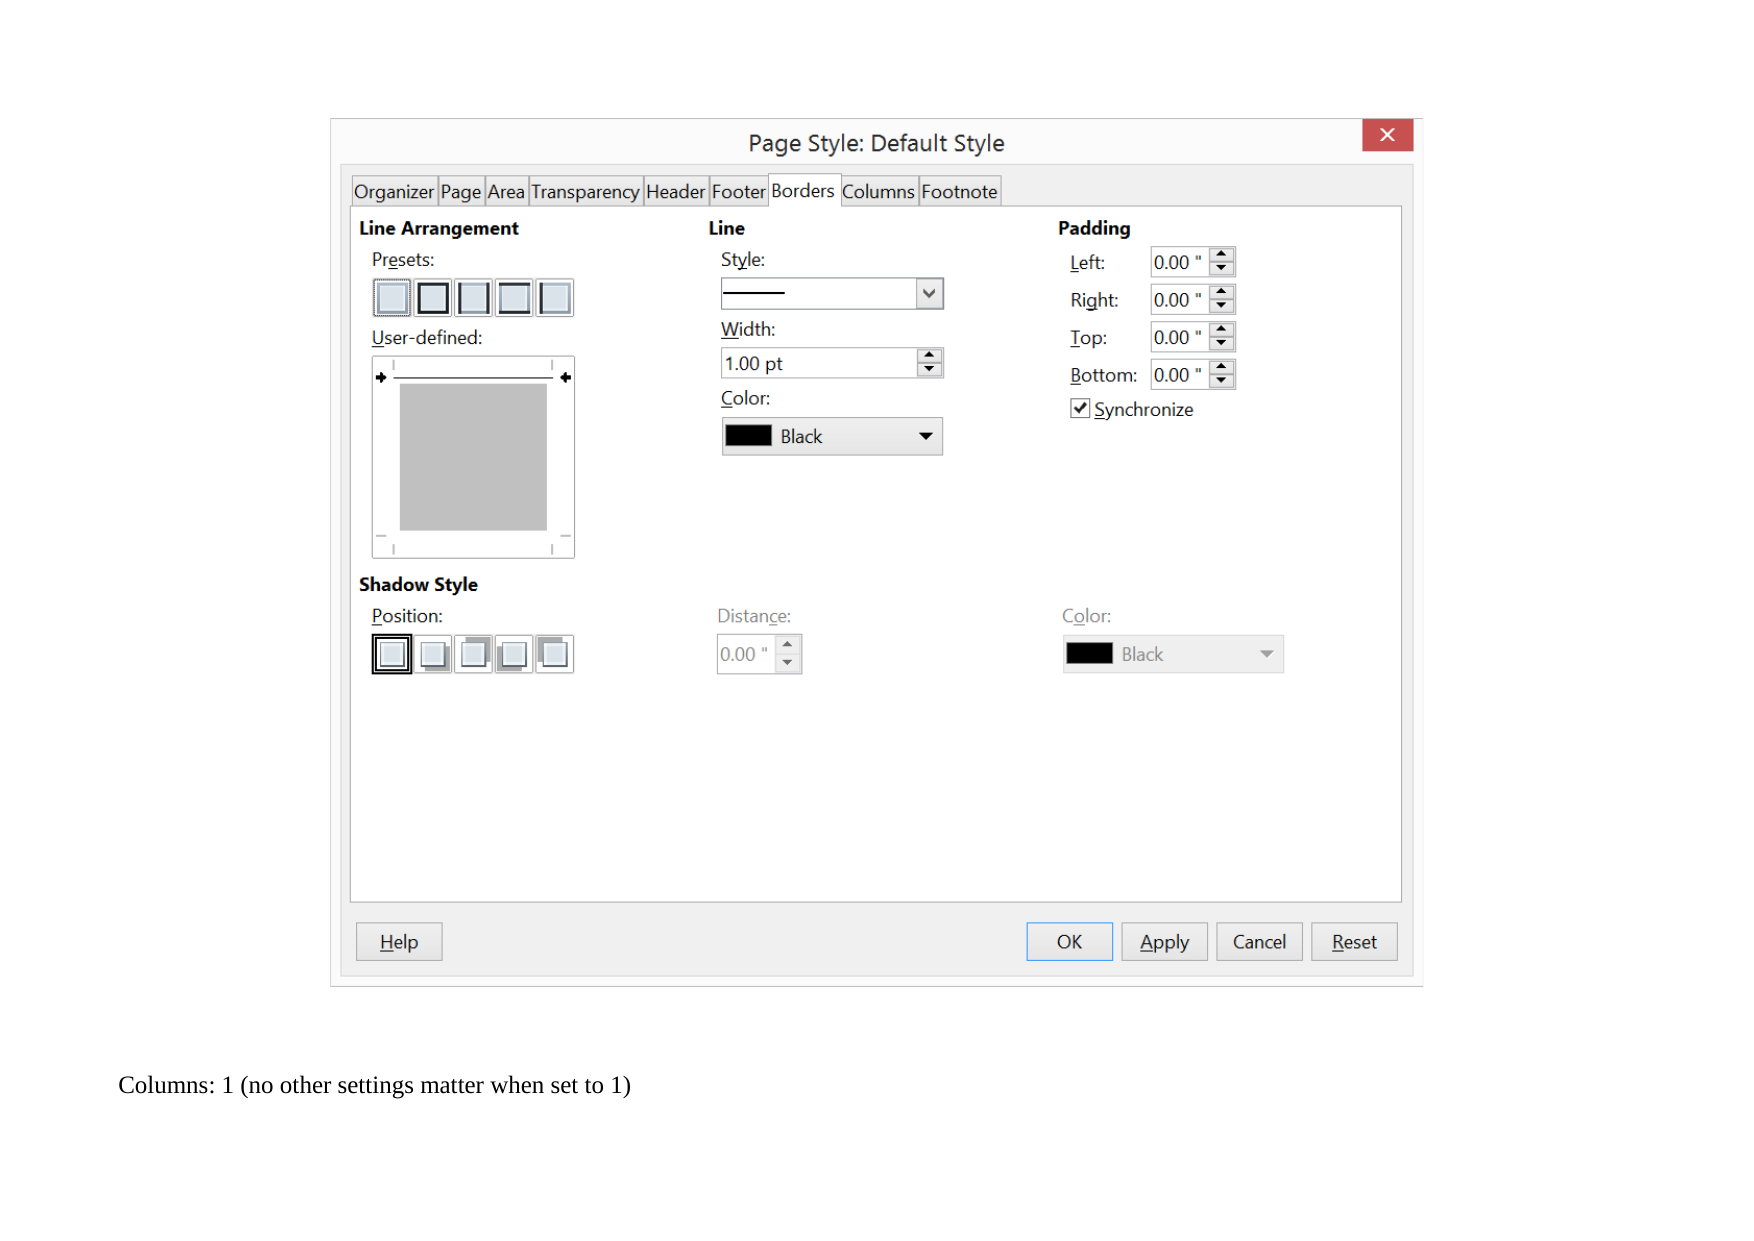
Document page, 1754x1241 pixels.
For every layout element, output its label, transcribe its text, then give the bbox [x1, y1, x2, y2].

text Columns: 1 (no other settings matter when set to 1) [118, 1070, 1635, 1099]
picture [330, 118, 1424, 987]
